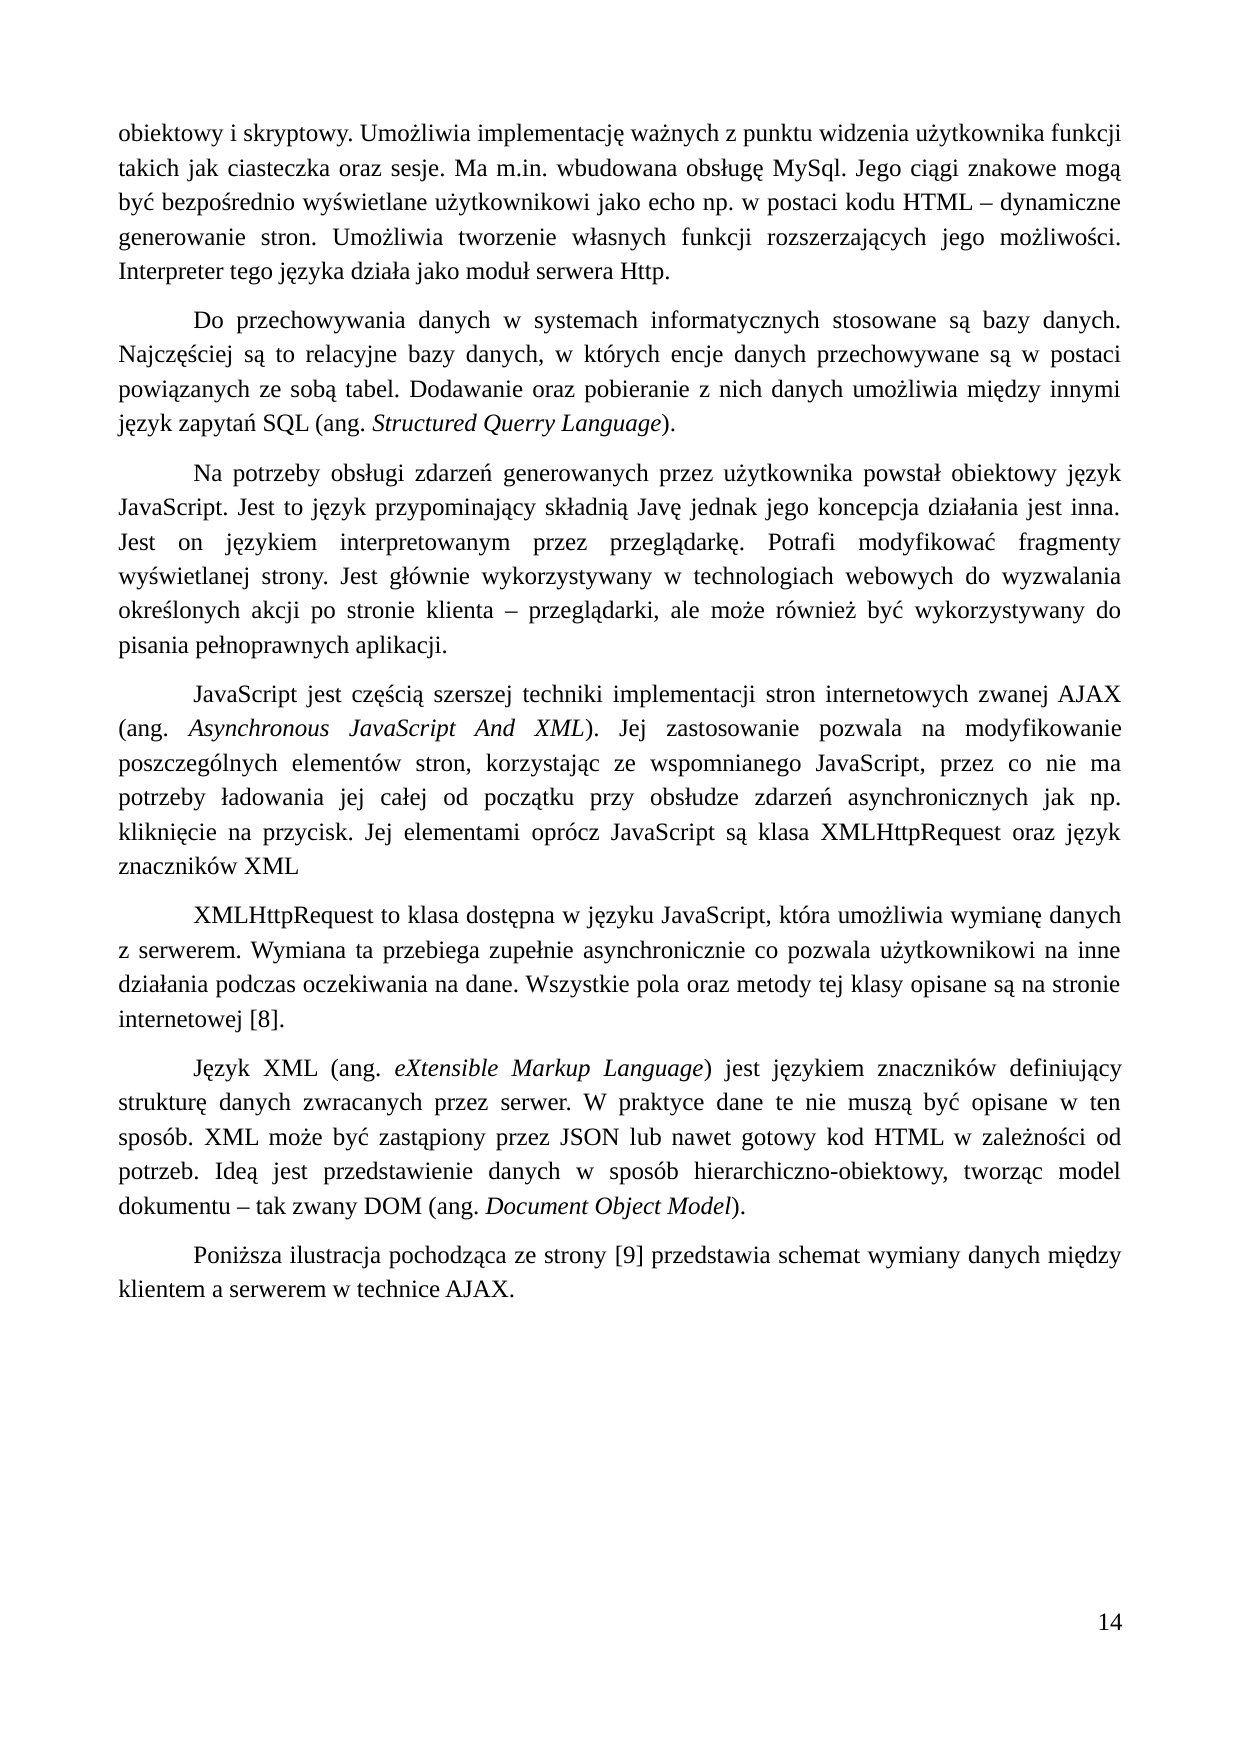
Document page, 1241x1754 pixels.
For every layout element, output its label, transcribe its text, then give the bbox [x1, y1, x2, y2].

text Poniższa ilustracja pochodząca ze strony [9] przedstawia schemat wymiany danych między klientem a serwerem w technice AJAX. [118, 1240, 1122, 1303]
text Na potrzeby obsługi zdarzeń generowanych przez użytkownika powstał obiektowy język JavaScript. Jest to język przypominający składnią Javę jednak jego koncepcja działania jest inna. Jest on językiem interpretowanym przez przeglądarkę. Potrafi modyfikować fragmenty wyświetlanej strony. Jest głównie wykorzystywany w technologiach webowych do wyzwalania określonych akcji po stronie klienta – przeglądarki, ale może również być wykorzystywany do pisania pełnoprawnych aplikacji. [118, 458, 1122, 659]
text Język XML (ang. eXtensible Markup Language) jest językiem znaczników definiujący strukturę danych zwracanych przez serwer. W praktyce dane te nie muszą być opisane w ten sposób. XML może być zastąpiony przez JSON lub nawet gotowy kod HTML w zależności od potrzeb. Ideą jest przedstawienie danych w sposób hierarchiczno-obiektowy, tworząc model dokumentu – tak zwany DOM (ang. Document Object Model). [118, 1053, 1122, 1220]
text obiektowy i skryptowy. Umożliwia implementację ważnych z punktu widzenia użytkownika funkcji takich jak ciasteczka oraz sesje. Ma m.in. wbudowana obsługę MySql. Jego ciągi znakowe mogą być bezpośrednio wyświetlane użytkownikowi jako echo np. w postaci kodu HTML – dynamiczne generowanie stron. Umożliwia tworzenie własnych funkcji rozszerzających jego możliwości. Interpreter tego języka działa jako moduł serwera Http. [118, 118, 1122, 285]
text Do przechowywania danych w systemach informatycznych stosowane są bazy danych. Najczęściej są to relacyjne bazy danych, w których encje danych przechowywane są w postaci powiązanych ze sobą tabel. Dodawanie oraz pobieranie z nich danych umożliwia między innymi język zapytań SQL (ang. Structured Querry Language). [118, 305, 1122, 437]
text XMLHttpRequest to klasa dostępna w języku JavaScript, która umożliwia wymianę danych z serwerem. Wymiana ta przebiega zupełnie asynchronicznie co pozwala użytkownikowi na inne działania podczas oczekiwania na dane. Wszystkie pola oraz metody tej klasy opisane są na stronie internetowej [8]. [118, 901, 1122, 1033]
text JavaScript jest częścią szerszej techniki implementacji stron internetowych zwanej AJAX (ang. Asynchronous JavaScript And XML). Jej zastosowanie pozwala na modyfikowanie poszczególnych elementów stron, korzystając ze wspomnianego JavaScript, przez co nie ma potrzeby ładowania jej całej od początku przy obsłudze zdarzeń asynchronicznych jak np. kliknięcie na przycisk. Jej elementami oprócz JavaScript są klasa XMLHttpRequest oraz język znaczników XML [118, 679, 1122, 880]
